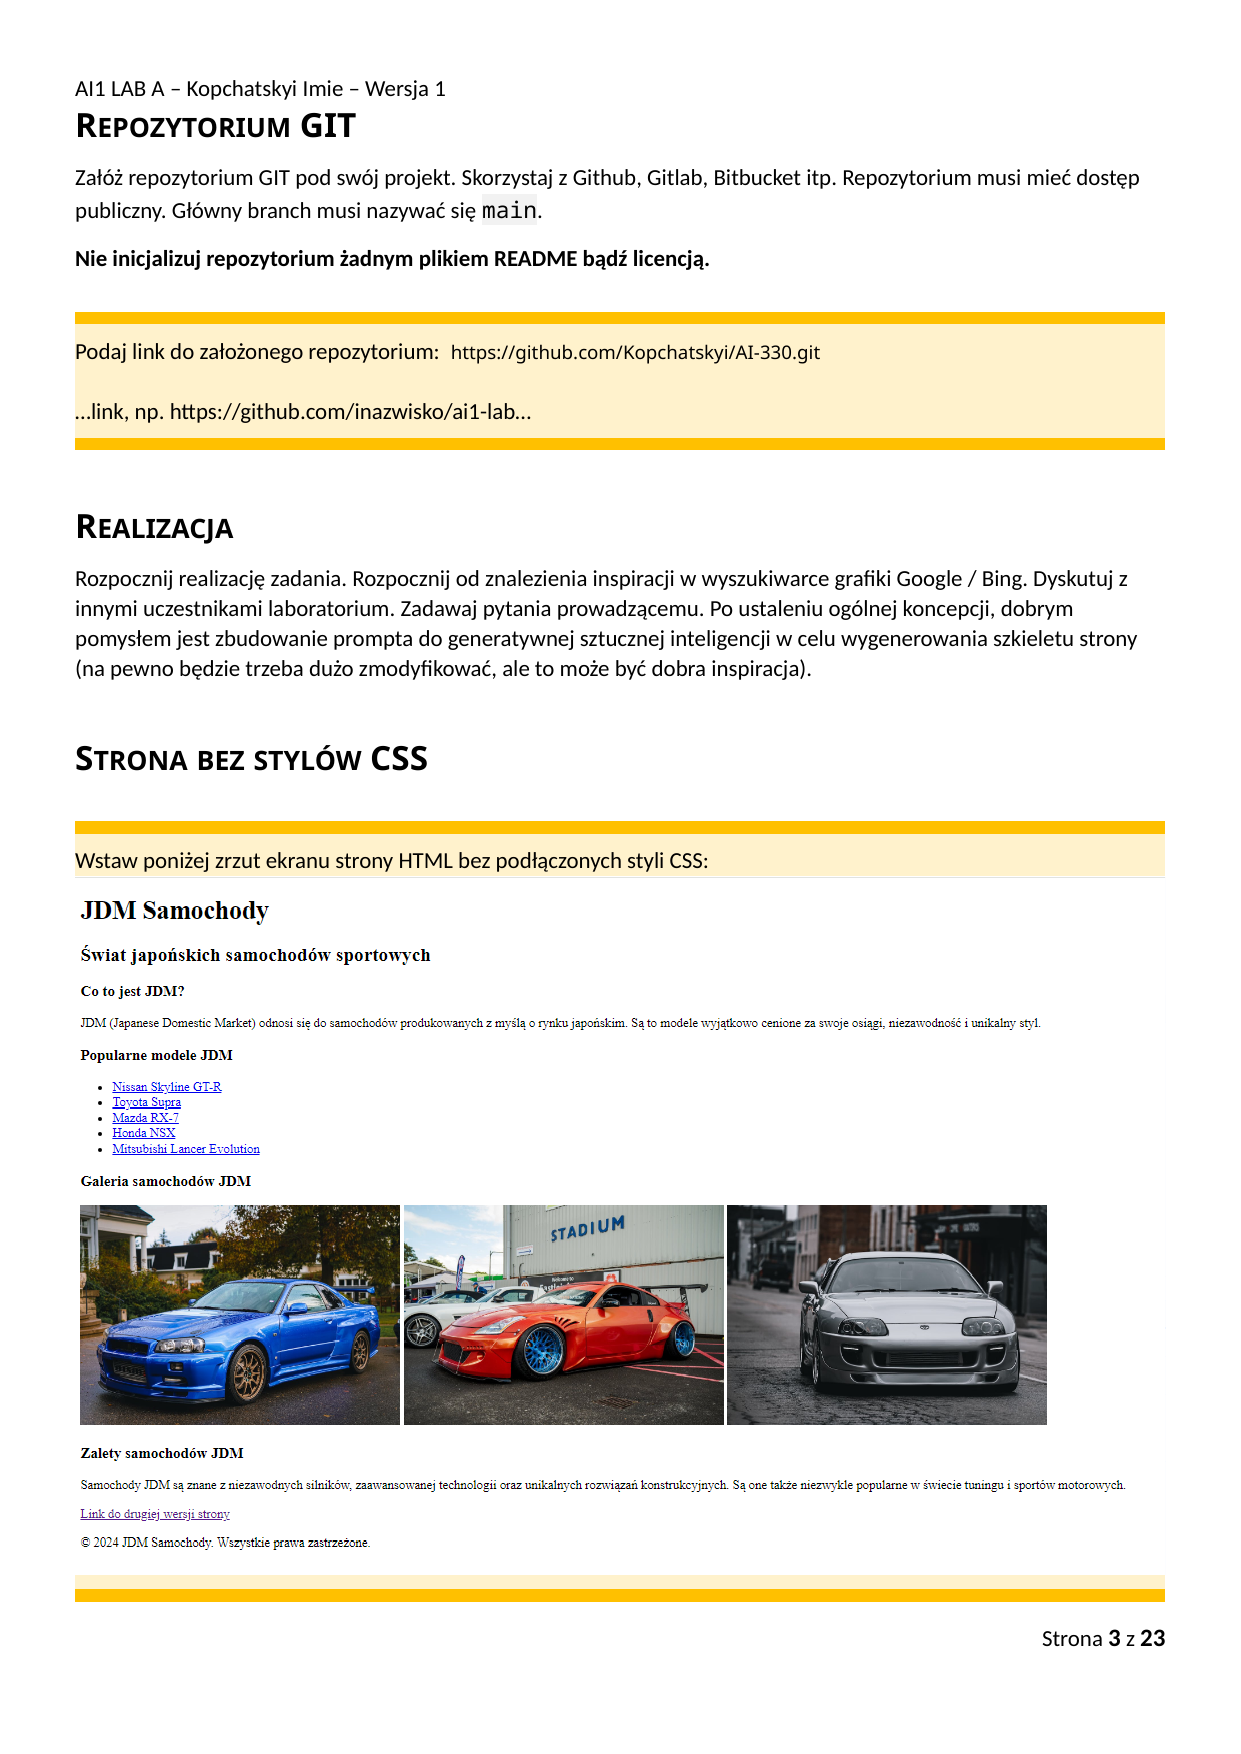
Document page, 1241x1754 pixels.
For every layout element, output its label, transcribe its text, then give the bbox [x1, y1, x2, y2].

text Załóż repozytorium GIT pod swój projekt. Skorzystaj z Github, Gitlab, Bitbucket itp. Repozytorium musi mieć dostęp publiczny. Główny branch musi nazywać się main. [75, 163, 1165, 225]
text Rozpocznij realizację zadania. Rozpocznij od znalezienia inspiracji w wyszukiwarce grafiki Google / Bing. Dyskutuj z innymi uczestnikami laboratorium. Zadawaj pytania prowadzącemu. Po ustaleniu ogólnej koncepcji, dobrym pomysłem jest zbudowanie prompta do generatywnej sztucznej inteligencji w celu wygenerowania szkieletu strony (na pewno będzie trzeba dużo zmodyfikować, ale to może być dobra inspiracja). [75, 564, 1165, 683]
text Podaj link do założonego repozytorium: https://github.com/Kopchatskyi/AI-330.git [75, 324, 1165, 342]
text Nie inicjalizuj repozytorium żadnym plikiem README bądź licencją. [75, 244, 1165, 272]
picture [75, 876, 1166, 1575]
subtitle Repozytorium GIT [75, 102, 1165, 147]
subtitle Strona bez stylów CSS [75, 735, 1165, 780]
text Wstaw poniżej zrzut ekranu strony HTML bez podłączonych styli CSS: [75, 834, 1165, 851]
text …link, np. https://github.com/inazwisko/ai1-lab… [75, 372, 1165, 438]
subtitle Realizacja [75, 502, 1165, 548]
